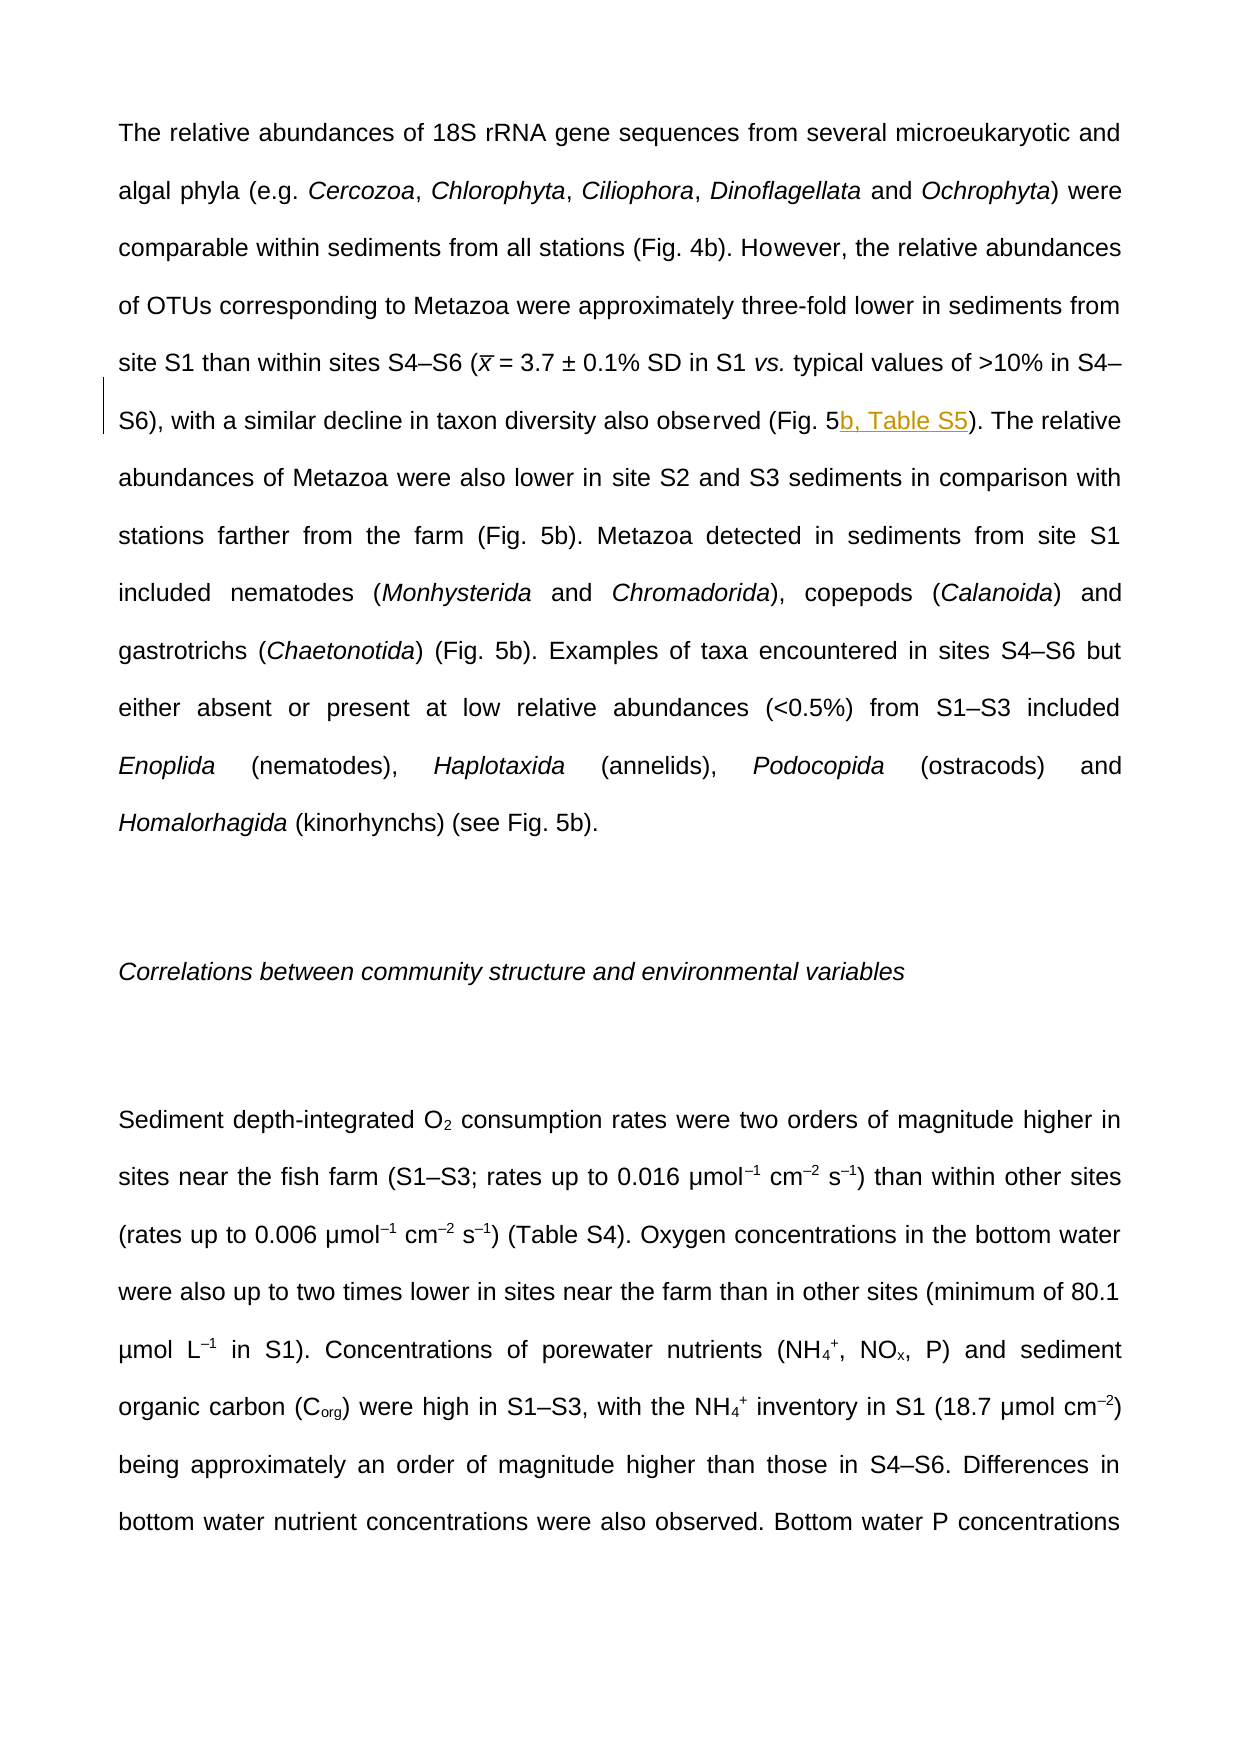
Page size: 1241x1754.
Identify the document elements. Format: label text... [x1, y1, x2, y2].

text Correlations between community structure and environmental variables [118, 956, 1122, 985]
text The relative abundances of 18S rRNA gene sequences from several microeukaryotic and algal phyla (e.g. Cercozoa, Chlorophyta, Ciliophora, Dinoflagellata and Ochrophyta) were comparable within sediments from all stations (Fig. 4b). However, the relative abundances of OTUs corresponding to Metazoa were approximately three-fold lower in sediments from site S1 than within sites S4–S6 (x̅ = 3.7 ± 0.1% SD in S1 vs. typical values of >10% in S4–S6), with a similar decline in taxon diversity also observed (Fig. 5b, Table S5). The relative abundances of Metazoa were also lower in site S2 and S3 sediments in comparison with stations farther from the farm (Fig. 5b). Metazoa detected in sediments from site S1 included nematodes (Monhysterida and Chromadorida), copepods (Calanoida) and gastrotrichs (Chaetonotida) (Fig. 5b). Examples of taxa encountered in sites S4–S6 but either absent or present at low relative abundances (<0.5%) from S1–S3 included Enoplida (nematodes), Haplotaxida (annelids), Podocopida (ostracods) and Homalorhagida (kinorhynchs) (see Fig. 5b). [118, 118, 1122, 837]
text Sediment depth-integrated O2 consumption rates were two orders of magnitude higher in sites near the fish farm (S1–S3; rates up to 0.016 μmol–1 cm–2 s–1) than within other sites (rates up to 0.006 μmol–1 cm–2 s–1) (Table S4). Oxygen concentrations in the bottom water were also up to two times lower in sites near the farm than in other sites (minimum of 80.1 µmol L–1 in S1). Concentrations of porewater nutrients (NH4+, NOx, P) and sediment organic carbon (Corg) were high in S1–S3, with the NH4+ inventory in S1 (18.7 μmol cm–2) being approximately an order of magnitude higher than those in S4–S6. Differences in bottom water nutrient concentrations were also observed. Bottom water P concentrations [118, 1105, 1122, 1536]
